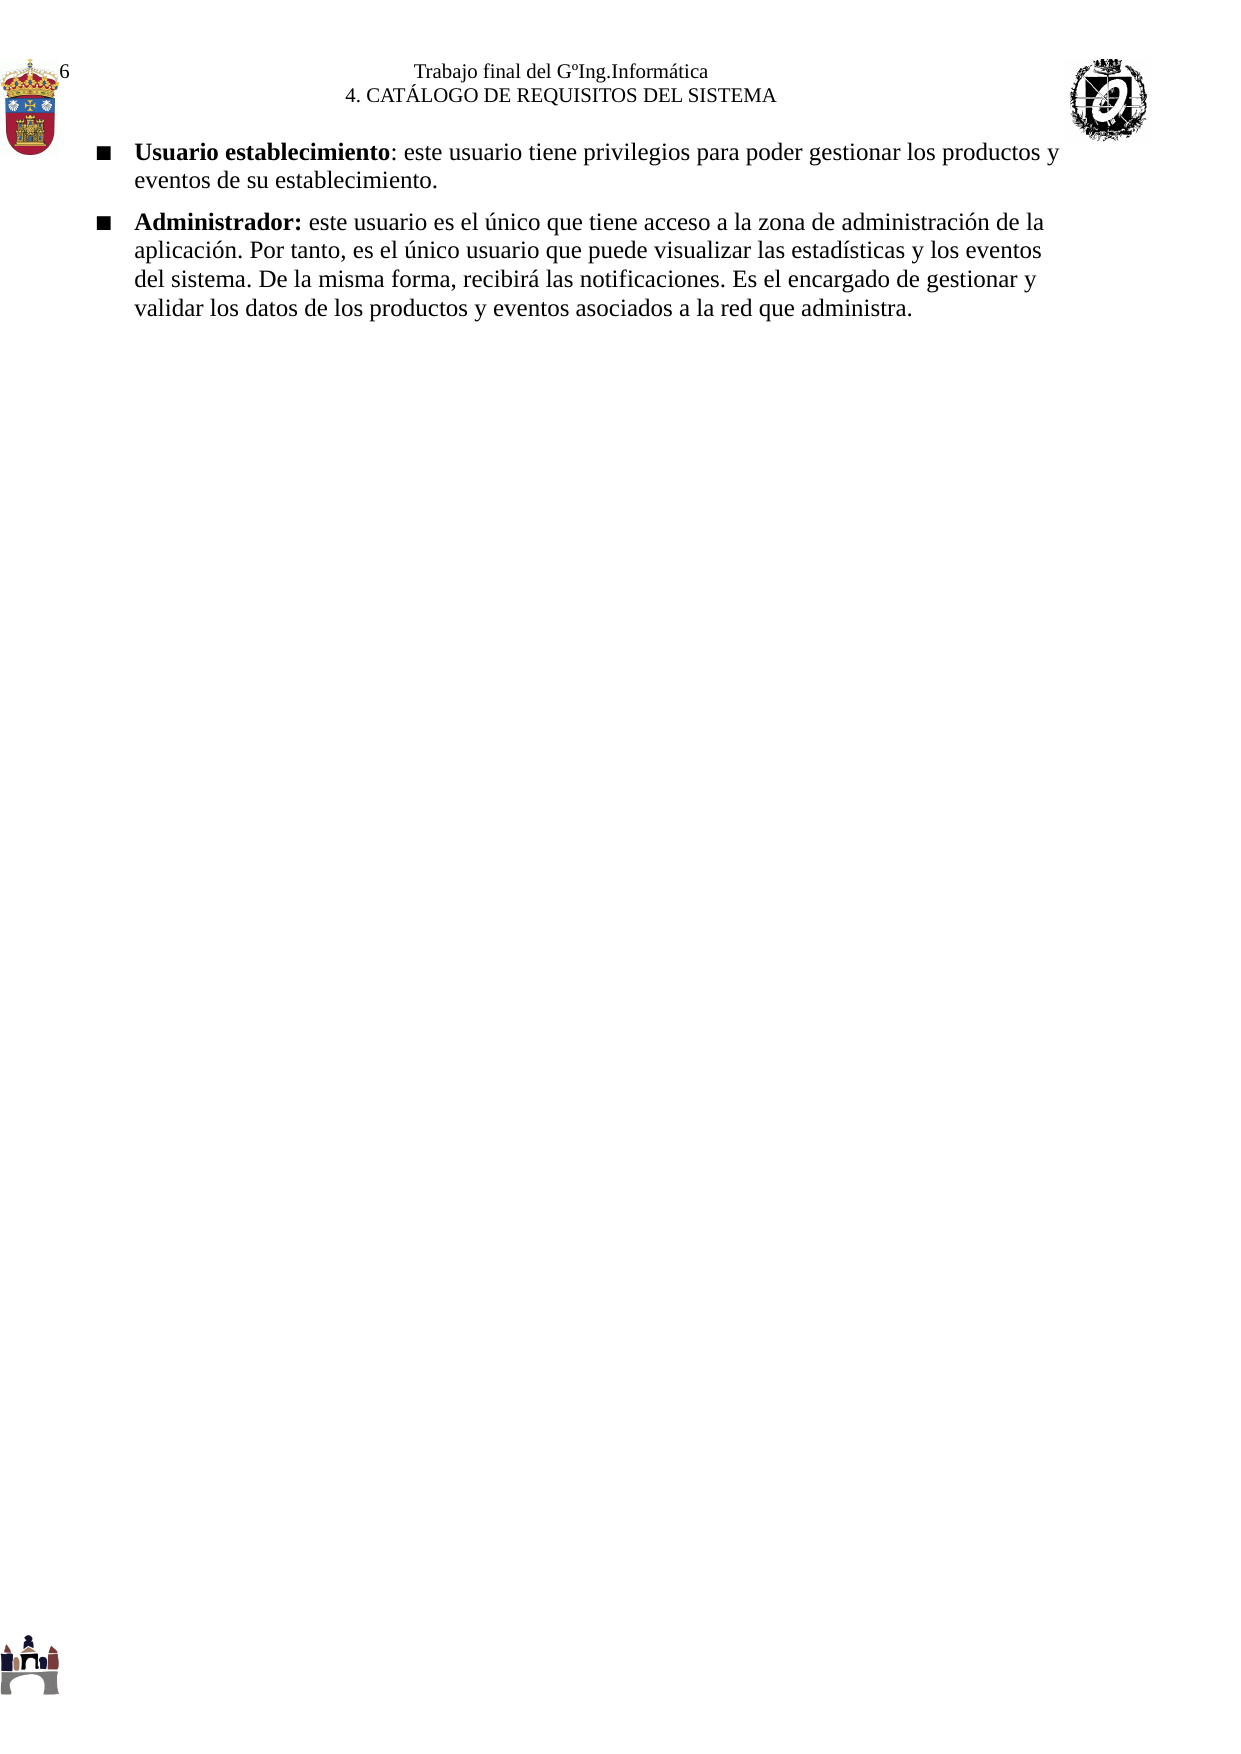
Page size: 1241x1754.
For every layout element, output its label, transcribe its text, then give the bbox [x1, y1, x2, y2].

picture [0, 59, 59, 155]
picture [1063, 59, 1152, 144]
list Usuario establecimiento: este usuario tiene privilegios para poder gestionar los productos y eventos de su establecimiento. [97, 137, 1063, 194]
list Administrador: este usuario es el único que tiene acceso a la zona de administración de la aplicación. Por tanto, es el único usuario que puede visualizar las estadísticas y los eventos del sistema. De la misma forma, recibirá las notificaciones. Es el encargado de gestionar y validar los datos de los productos y eventos asociados a la red que administra. [97, 207, 1063, 322]
picture [0, 1634, 59, 1695]
